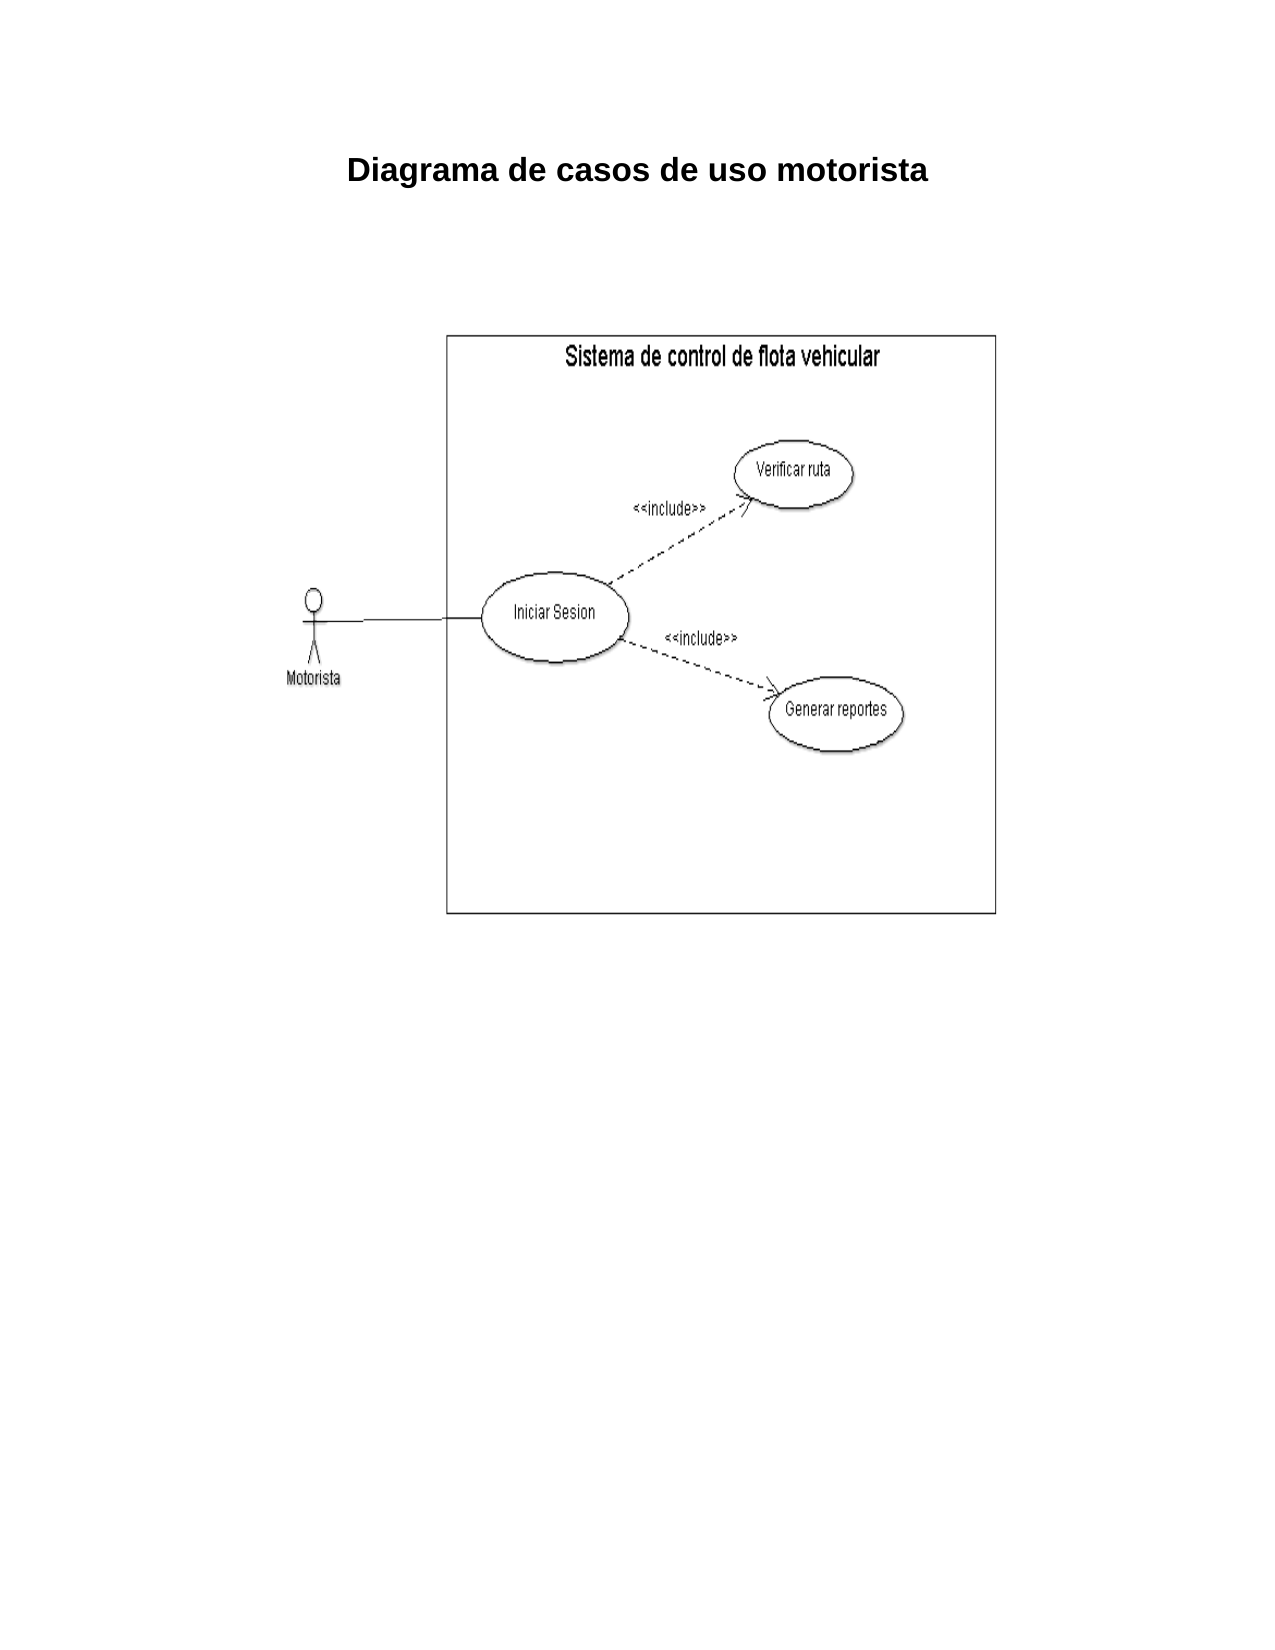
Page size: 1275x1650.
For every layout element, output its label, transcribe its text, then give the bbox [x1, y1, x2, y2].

picture [150, 217, 1125, 1189]
text Diagrama de casos de uso motorista [150, 150, 1125, 188]
